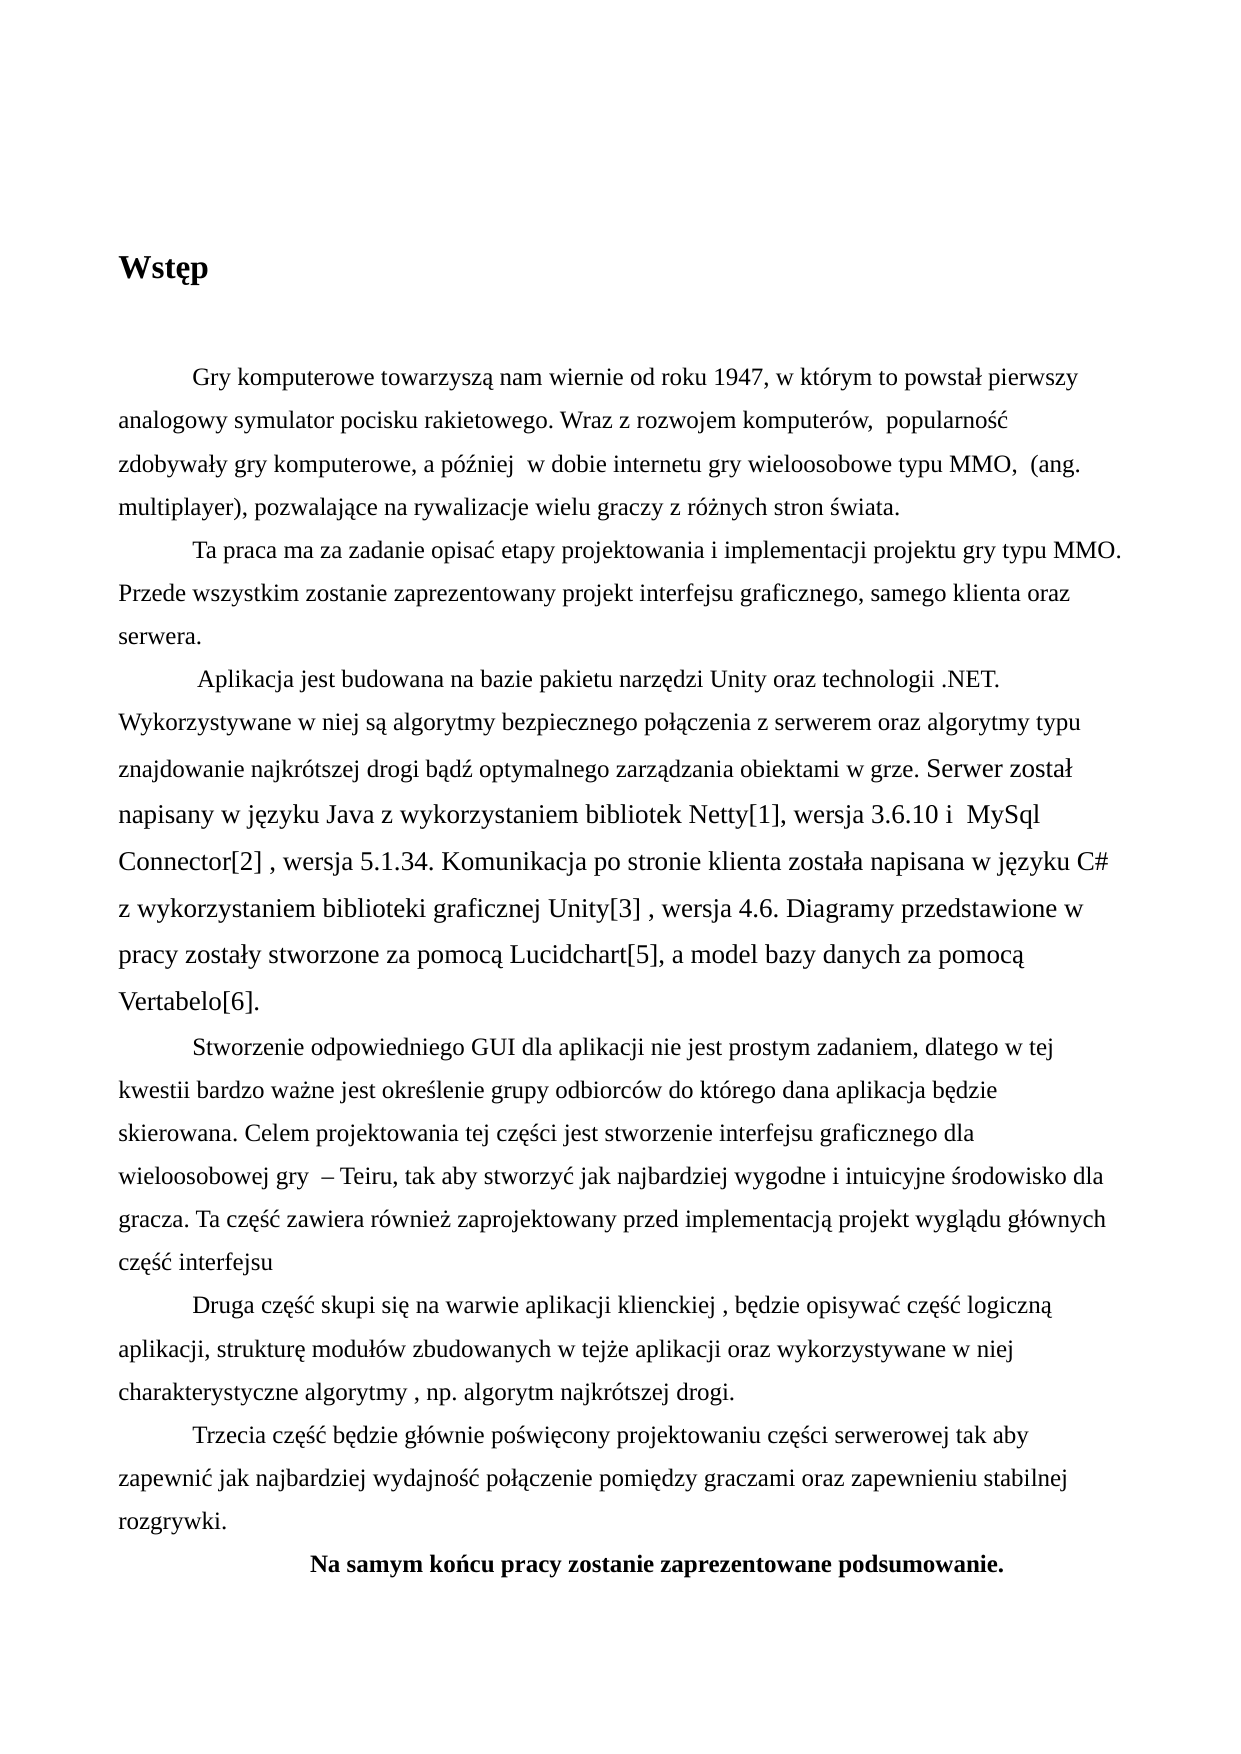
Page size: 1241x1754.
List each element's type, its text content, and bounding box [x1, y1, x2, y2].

text Ta praca ma za zadanie opisać etapy projektowania i implementacji projektu gry typu MMO. Przede wszystkim zostanie zaprezentowany projekt interfejsu graficznego, samego klienta oraz serwera. [118, 535, 1122, 650]
text Stworzenie odpowiedniego GUI dla aplikacji nie jest prostym zadaniem, dlatego w tej kwestii bardzo ważne jest określenie grupy odbiorców do którego dana aplikacja będzie skierowana. Celem projektowania tej części jest stworzenie interfejsu graficznego dla wieloosobowej gry – Teiru, tak aby stworzyć jak najbardziej wygodne i intuicyjne środowisko dla gracza. Ta część zawiera również zaprojektowany przed implementacją projekt wyglądu głównych część interfejsu [118, 1032, 1122, 1276]
text Trzecia część będzie głównie poświęcony projektowaniu części serwerowej tak aby zapewnić jak najbardziej wydajność połączenie pomiędzy graczami oraz zapewnieniu stabilnej rozgrywki. [118, 1420, 1122, 1535]
text Gry komputerowe towarzyszą nam wiernie od roku 1947, w którym to powstał pierwszy analogowy symulator pocisku rakietowego. Wraz z rozwojem komputerów, popularność zdobywały gry komputerowe, a później w dobie internetu gry wieloosobowe typu MMO, (ang. multiplayer), pozwalające na rywalizacje wielu graczy z różnych stron świata. [118, 362, 1122, 521]
text Druga część skupi się na warwie aplikacji klienckiej , będzie opisywać część logiczną aplikacji, strukturę modułów zbudowanych w tejże aplikacji oraz wykorzystywane w niej charakterystyczne algorytmy , np. algorytm najkrótszej drogi. [118, 1291, 1122, 1406]
text Wstęp [118, 247, 1122, 286]
text Aplikacja jest budowana na bazie pakietu narzędzi Unity oraz technologii .NET. Wykorzystywane w niej są algorytmy bezpiecznego połączenia z serwerem oraz algorytmy typu znajdowanie najkrótszej drogi bądź optymalnego zarządzania obiektami w grze. Serwer został napisany w języku Java z wykorzystaniem bibliotek Netty[1], wersja 3.6.10 i MySql Connector[2] , wersja 5.1.34. Komunikacja po stronie klienta została napisana w języku C# z wykorzystaniem biblioteki graficznej Unity[3] , wersja 4.6. Diagramy przedstawione w pracy zostały stworzone za pomocą Lucidchart[5], a model bazy danych za pomocą Vertabelo[6]. [118, 664, 1122, 1016]
text Na samym końcu pracy zostanie zaprezentowane podsumowanie. [118, 1549, 1122, 1578]
